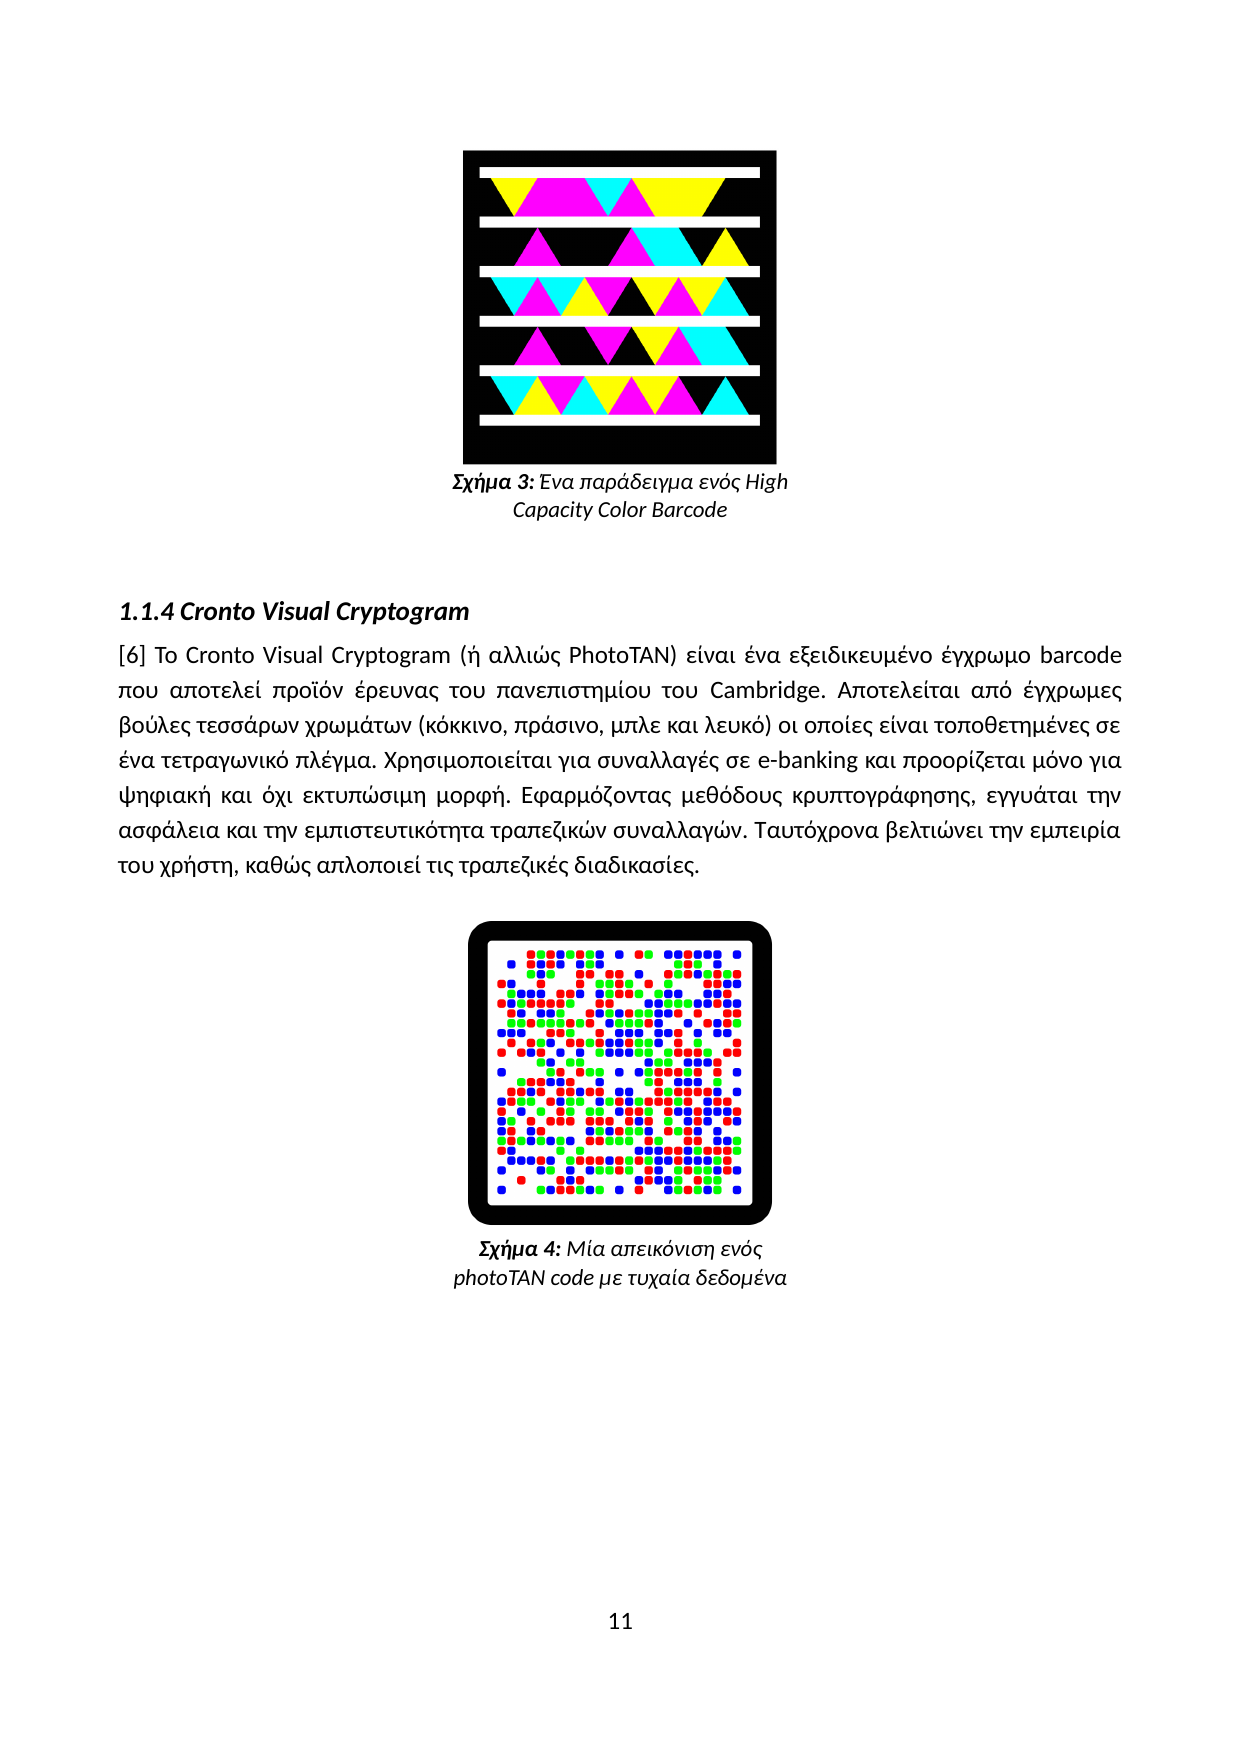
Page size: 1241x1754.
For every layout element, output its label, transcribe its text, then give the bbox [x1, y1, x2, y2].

text [6] Το Cronto Visual Cryptogram (ή αλλιώς PhotoTAN) είναι ένα εξειδικευμένο έγχρωμο barcode που αποτελεί προϊόν έρευνας του πανεπιστημίου του Cambridge. Αποτελείται από έγχρωμες βούλες τεσσάρων χρωμάτων (κόκκινο, πράσινο, μπλε και λευκό) οι οποίες είναι τοποθετημένες σε ένα τετραγωνικό πλέγμα. Χρησιμοποιείται για συναλλαγές σε e-banking και προορίζεται μόνο για ψηφιακή και όχι εκτυπώσιμη μορφή. Εφαρμόζοντας μεθόδους κρυπτογράφησης, εγγυάται την ασφάλεια και την εμπιστευτικότητα τραπεζικών συναλλαγών. Ταυτόχρονα βελτιώνει την εμπειρία του χρήστη, καθώς απλοποιεί τις τραπεζικές διαδικασίες. [118, 639, 1122, 880]
text Σχήμα 3: Ένα παράδειγμα ενός High Capacity Color Barcode [441, 161, 799, 523]
text Σχήμα 4: Μία απεικόνιση ενός photoTAN code με τυχαία δεδομένα [434, 911, 806, 1291]
subtitle 1.1.4 Cronto Visual Cryptogram [118, 594, 1122, 627]
picture [461, 148, 779, 468]
picture [458, 911, 782, 1235]
